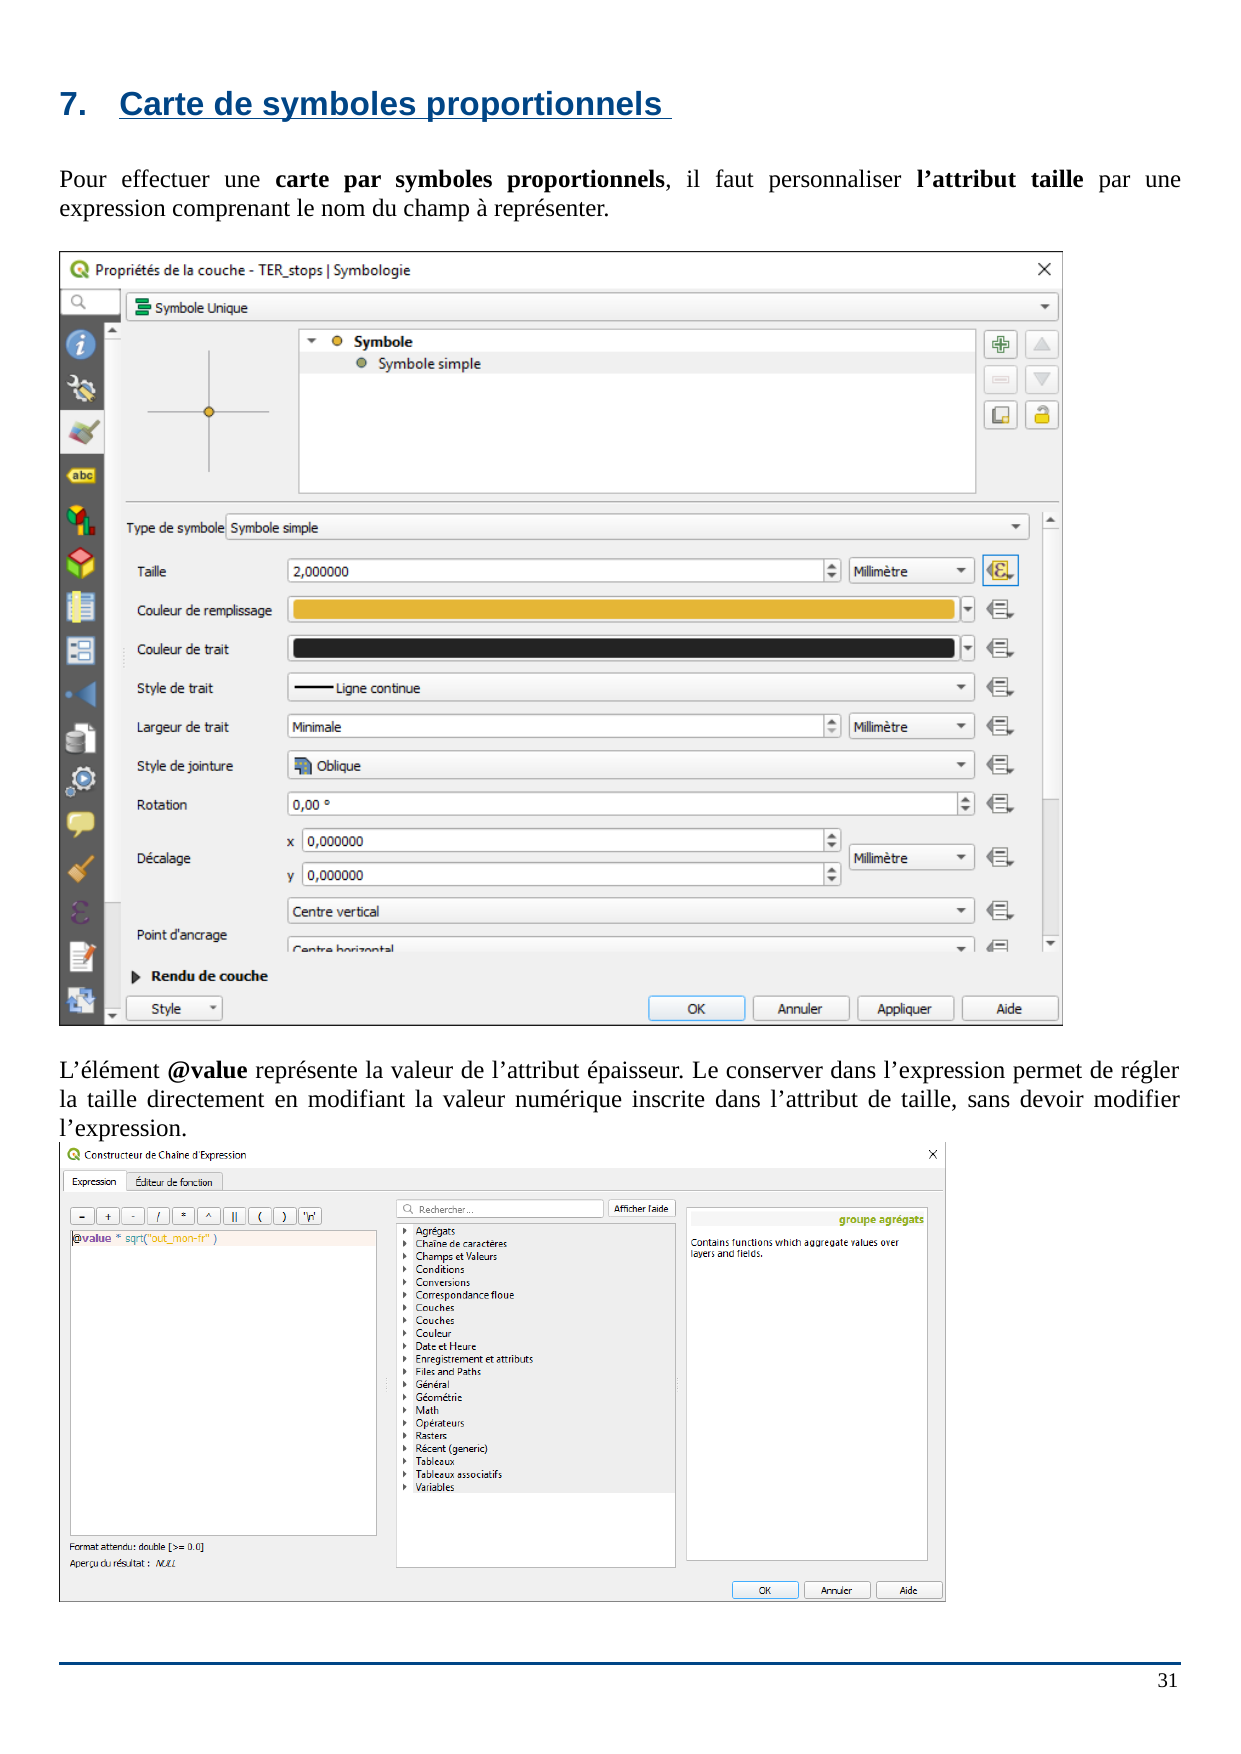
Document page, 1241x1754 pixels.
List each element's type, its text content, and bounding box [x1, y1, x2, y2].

picture [59, 1142, 946, 1602]
text L’élément @value représente la valeur de l’attribut épaisseur. Le conserver dans l’expression permet de régler la taille directement en modifiant la valeur numérique inscrite dans l’attribut de taille, sans devoir modifier l’expression. [59, 1055, 1181, 1142]
subtitle Carte de symboles proportionnels [59, 84, 1181, 123]
picture [59, 251, 1063, 1026]
text Pour effectuer une carte par symboles proportionnels, il faut personnaliser l’attribut taille par une expression comprenant le nom du champ à représenter. [59, 164, 1181, 222]
